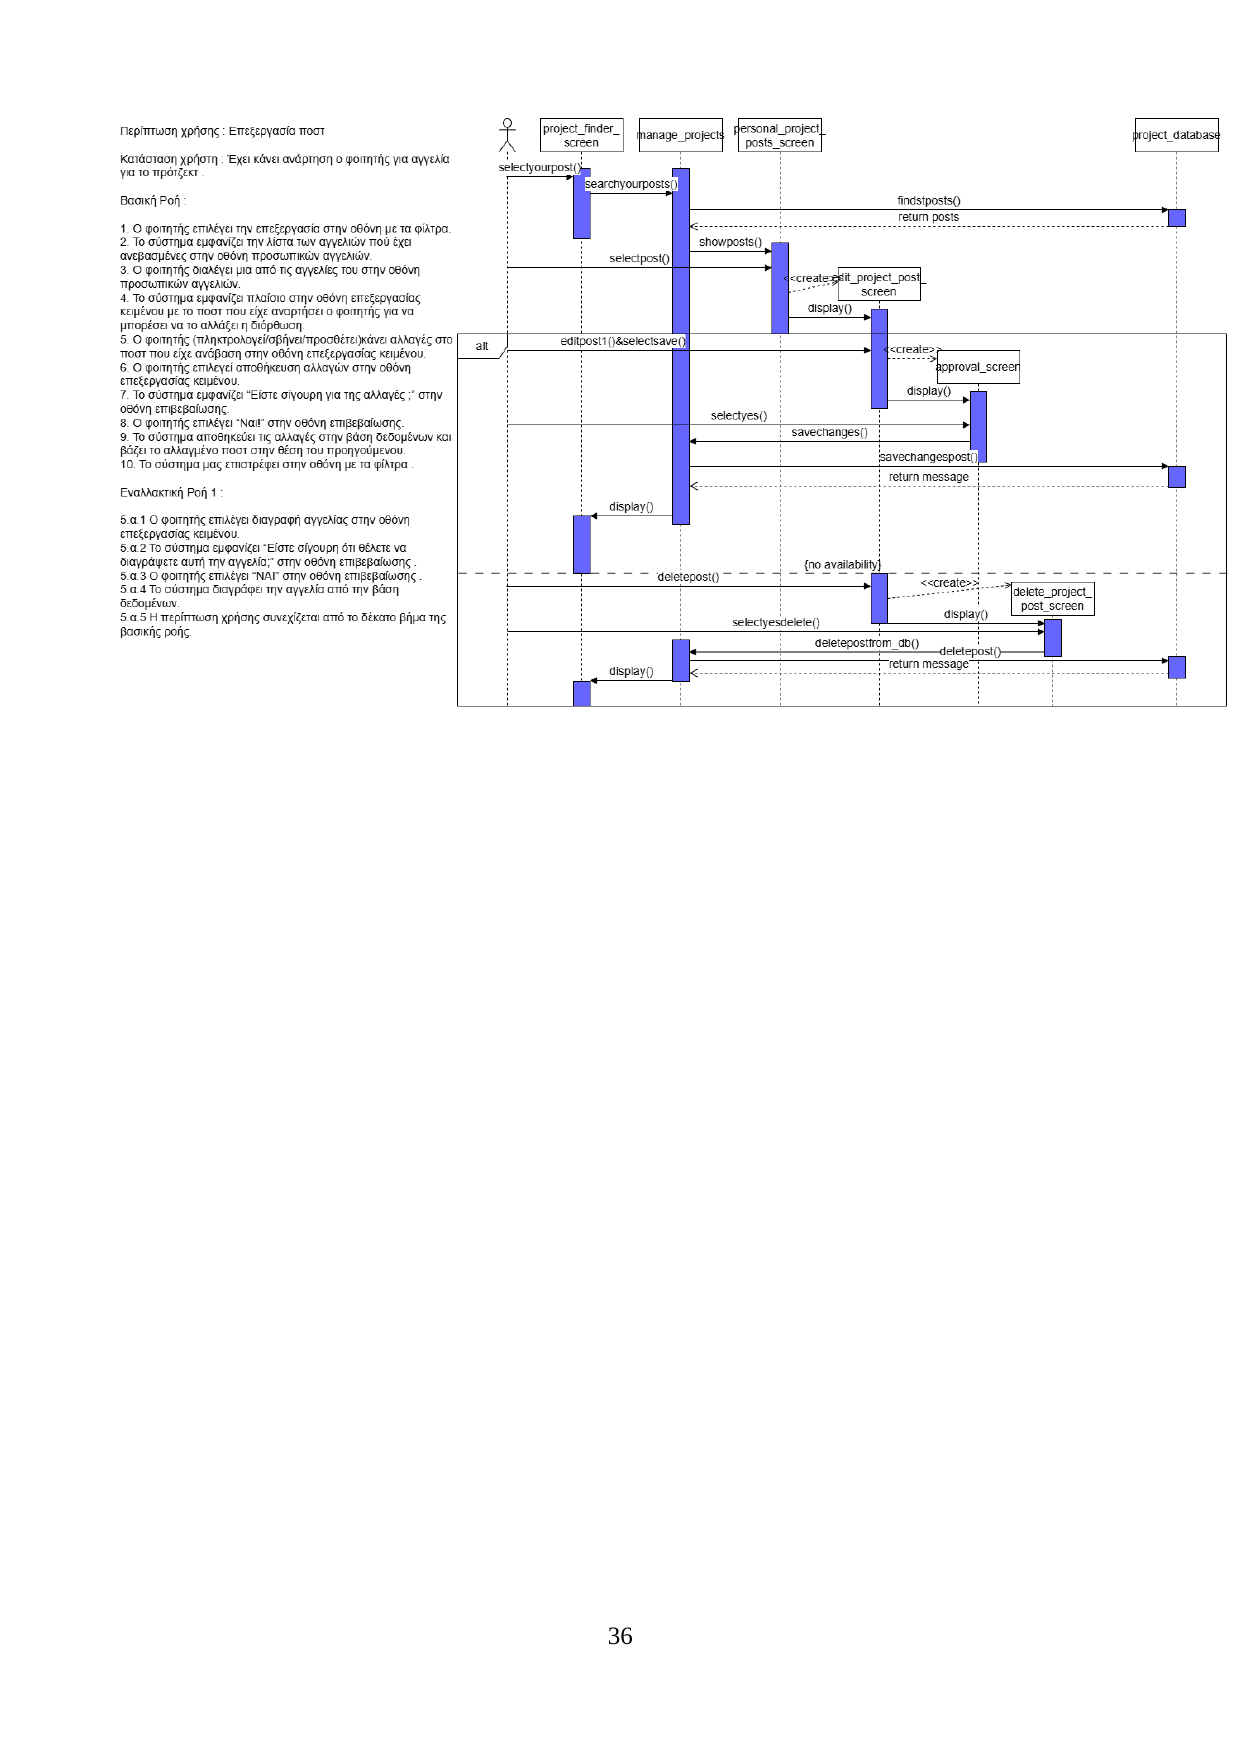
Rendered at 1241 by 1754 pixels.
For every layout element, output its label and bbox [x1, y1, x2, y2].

picture [118, 118, 1229, 707]
